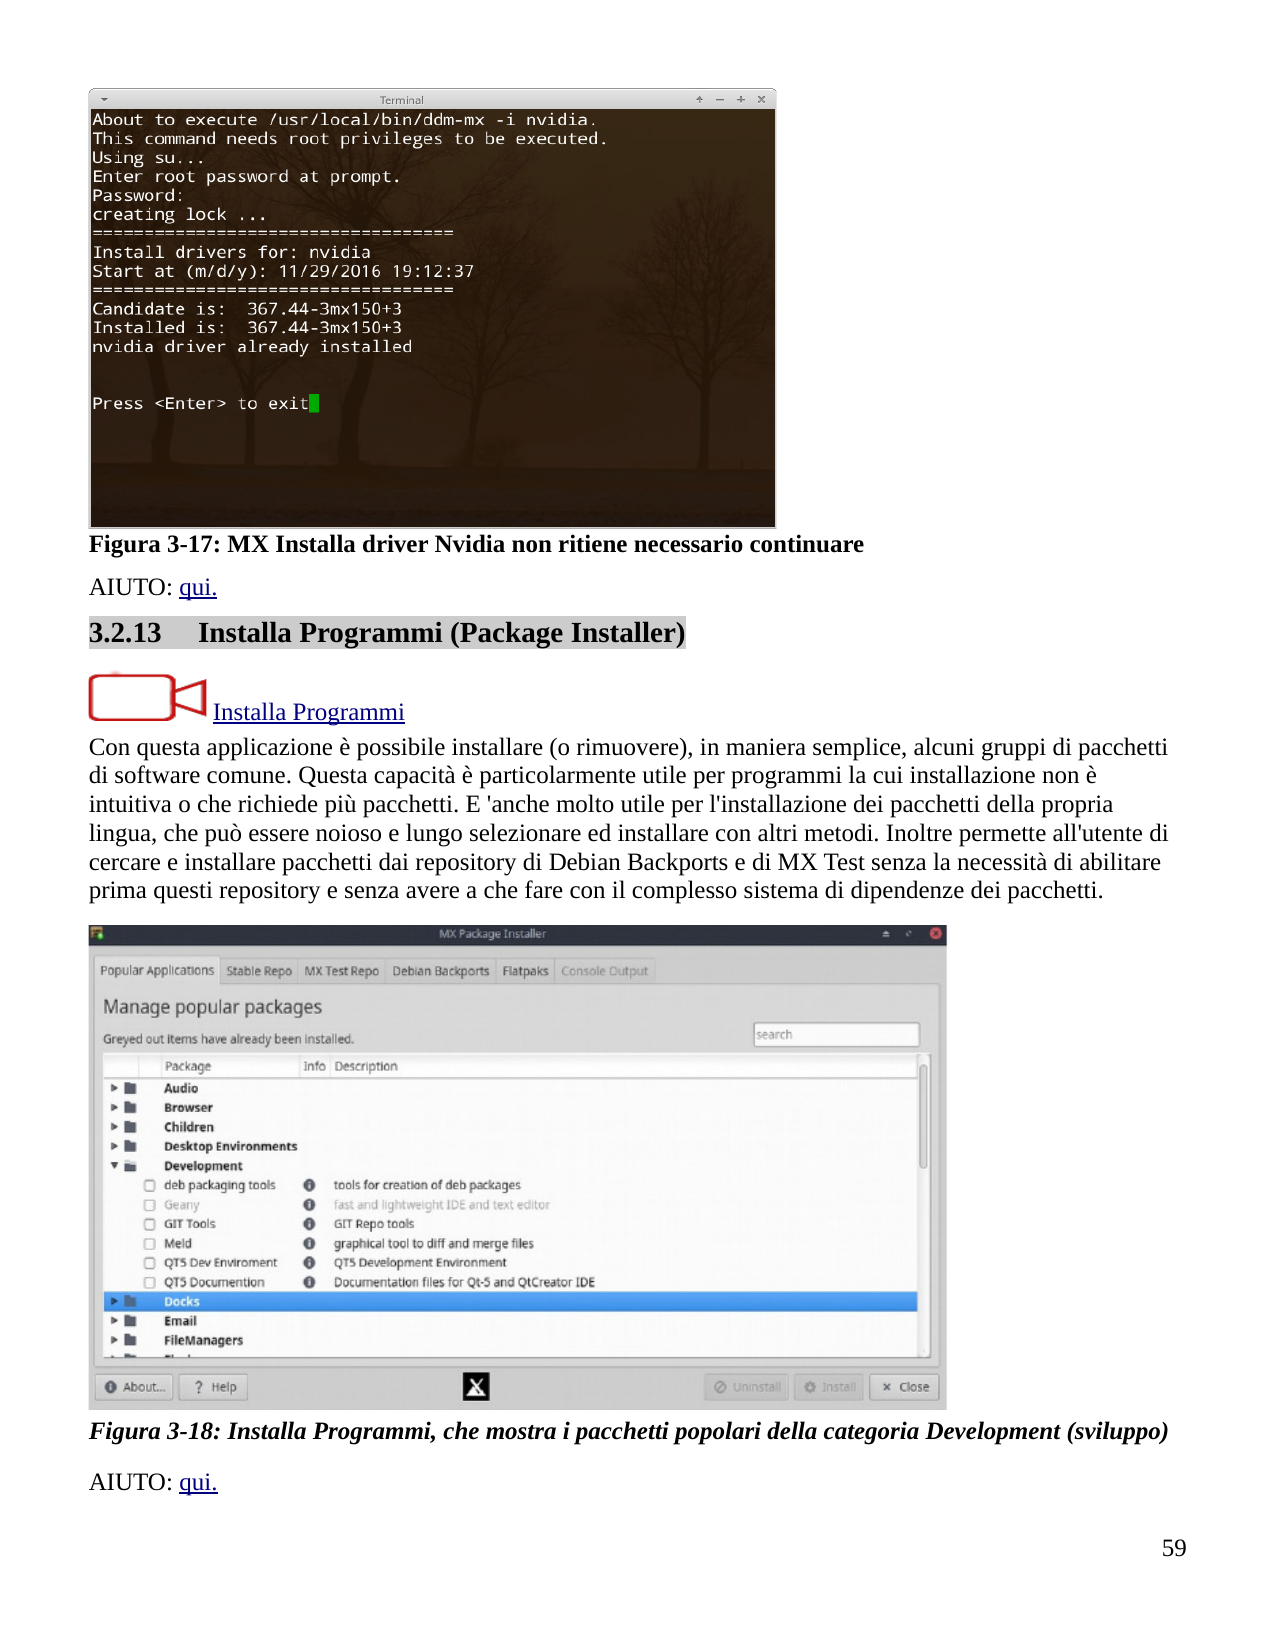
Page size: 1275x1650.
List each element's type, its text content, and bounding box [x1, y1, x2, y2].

text Figura 3-17: MX Installa driver Nvidia non ritiene necessario continuare [88, 529, 1186, 558]
text Installa Programmi [88, 662, 1186, 726]
picture [88, 661, 207, 721]
text Figura 3-18: Installa Programmi, che mostra i pacchetti popolari della categoria Development (sviluppo) [88, 1416, 1186, 1444]
picture [88, 88, 777, 529]
text AIUTO: qui. [88, 572, 1186, 601]
text Con questa applicazione è possibile installare (o rimuovere), in maniera semplice, alcuni gruppi di pacchetti di software comune. Questa capacità è particolarmente utile per programmi la cui installazione non è intuitiva o che richiede più pacchetti. E 'anche molto utile per l'installazione dei pacchetti della propria lingua, che può essere noioso e lungo selezionare ed installare con altri metodi. Inoltre permette all'utente di cercare e installare pacchetti dai repository di Debian Backports e di MX Test senza la necessità di abilitare prima questi repository e senza avere a che fare con il complesso sistema di dipendenze dei pacchetti. [88, 732, 1186, 904]
text AIUTO: qui. [88, 1467, 1186, 1496]
subtitle 3.2.13 Installa Programmi (Package Installer) [686, 616, 1186, 649]
picture [88, 925, 948, 1410]
